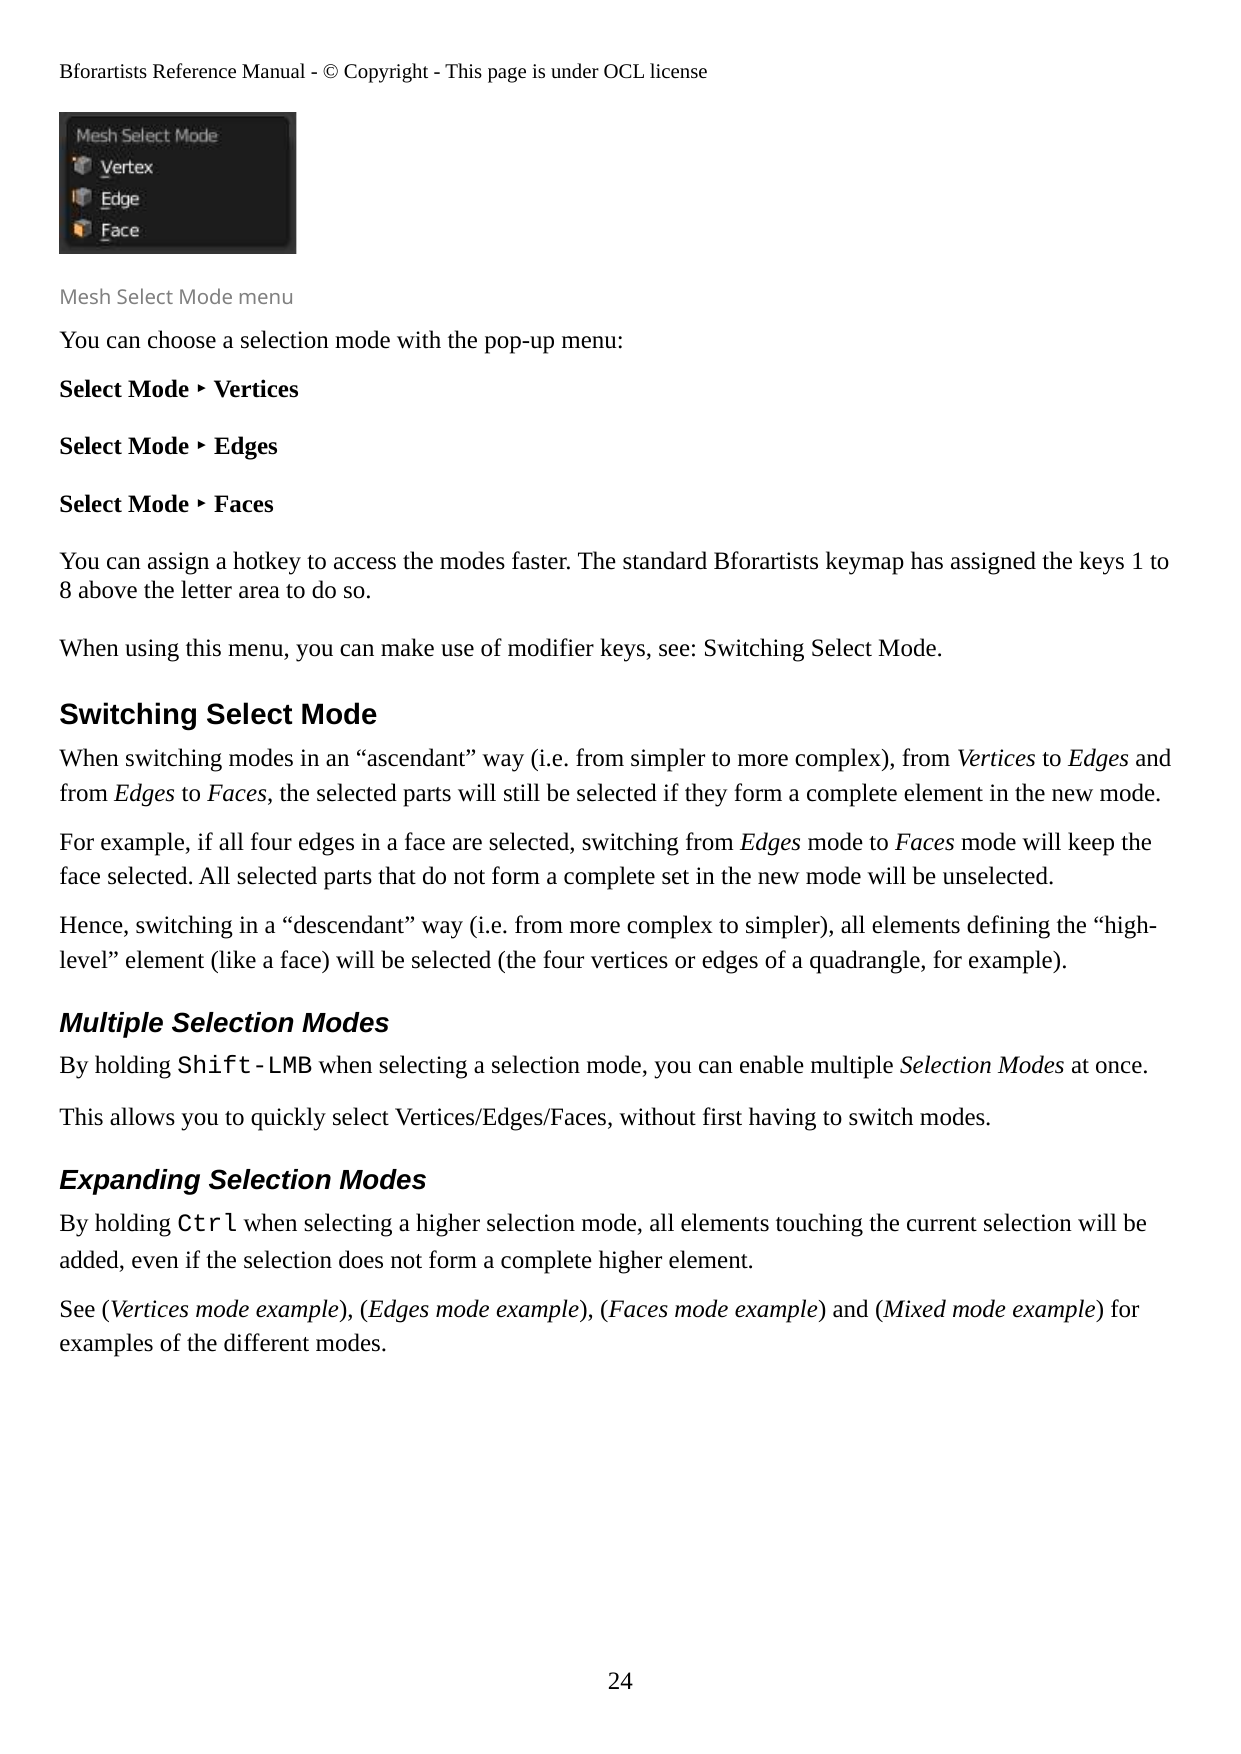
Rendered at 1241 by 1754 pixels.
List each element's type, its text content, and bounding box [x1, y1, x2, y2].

subtitle Switching Select Mode [59, 697, 1181, 731]
subtitle Multiple Selection Modes [59, 1006, 1181, 1038]
subtitle Select Mode ‣ Vertices [59, 374, 1181, 402]
text See (Vertices mode example), (Edges mode example), (Faces mode example) and (Mixed mode example) for examples of the different modes. [59, 1294, 1181, 1357]
text This allows you to quickly select Vertices/Edges/Faces, without first having to switch modes. [59, 1102, 1181, 1131]
text When switching modes in an “ascendant” way (i.e. from simpler to more complex), from Vertices to Edges and from Edges to Faces, the selected parts will still be selected if they form a complete element in the new mode. [59, 743, 1181, 806]
picture [59, 112, 297, 254]
text By holding Ctrl when selecting a higher selection mode, all elements touching the current selection will be added, even if the selection does not form a complete higher element. [59, 1208, 1181, 1273]
list You can assign a hotkey to access the modes faster. The standard Bforartists keymap has assigned the keys 1 to 8 above the letter area to do so. [59, 517, 1181, 604]
text Mesh Select Mode menu [59, 279, 1181, 310]
subtitle Select Mode ‣ Faces [59, 489, 1181, 517]
subtitle Expanding Selection Modes [59, 1164, 1181, 1196]
subtitle Select Mode ‣ Edges [59, 431, 1181, 460]
text For example, if all four edges in a face are selected, switching from Edges mode to Faces mode will keep the face selected. All selected parts that do not form a complete set in the new mode will be unselected. [59, 827, 1181, 890]
text Hence, switching in a “descendant” way (i.e. from more complex to simpler), all elements defining the “high-level” element (like a face) will be selected (the four vertices or edges of a quadrangle, for example). [59, 910, 1181, 973]
text When using this menu, you can make use of modifier keys, see: Switching Select Mode. [59, 633, 1181, 662]
text You can choose a selection mode with the pop-up menu: [59, 325, 1181, 353]
text By holding Shift-LMB when selecting a selection mode, you can enable multiple Selection Modes at once. [59, 1051, 1181, 1081]
